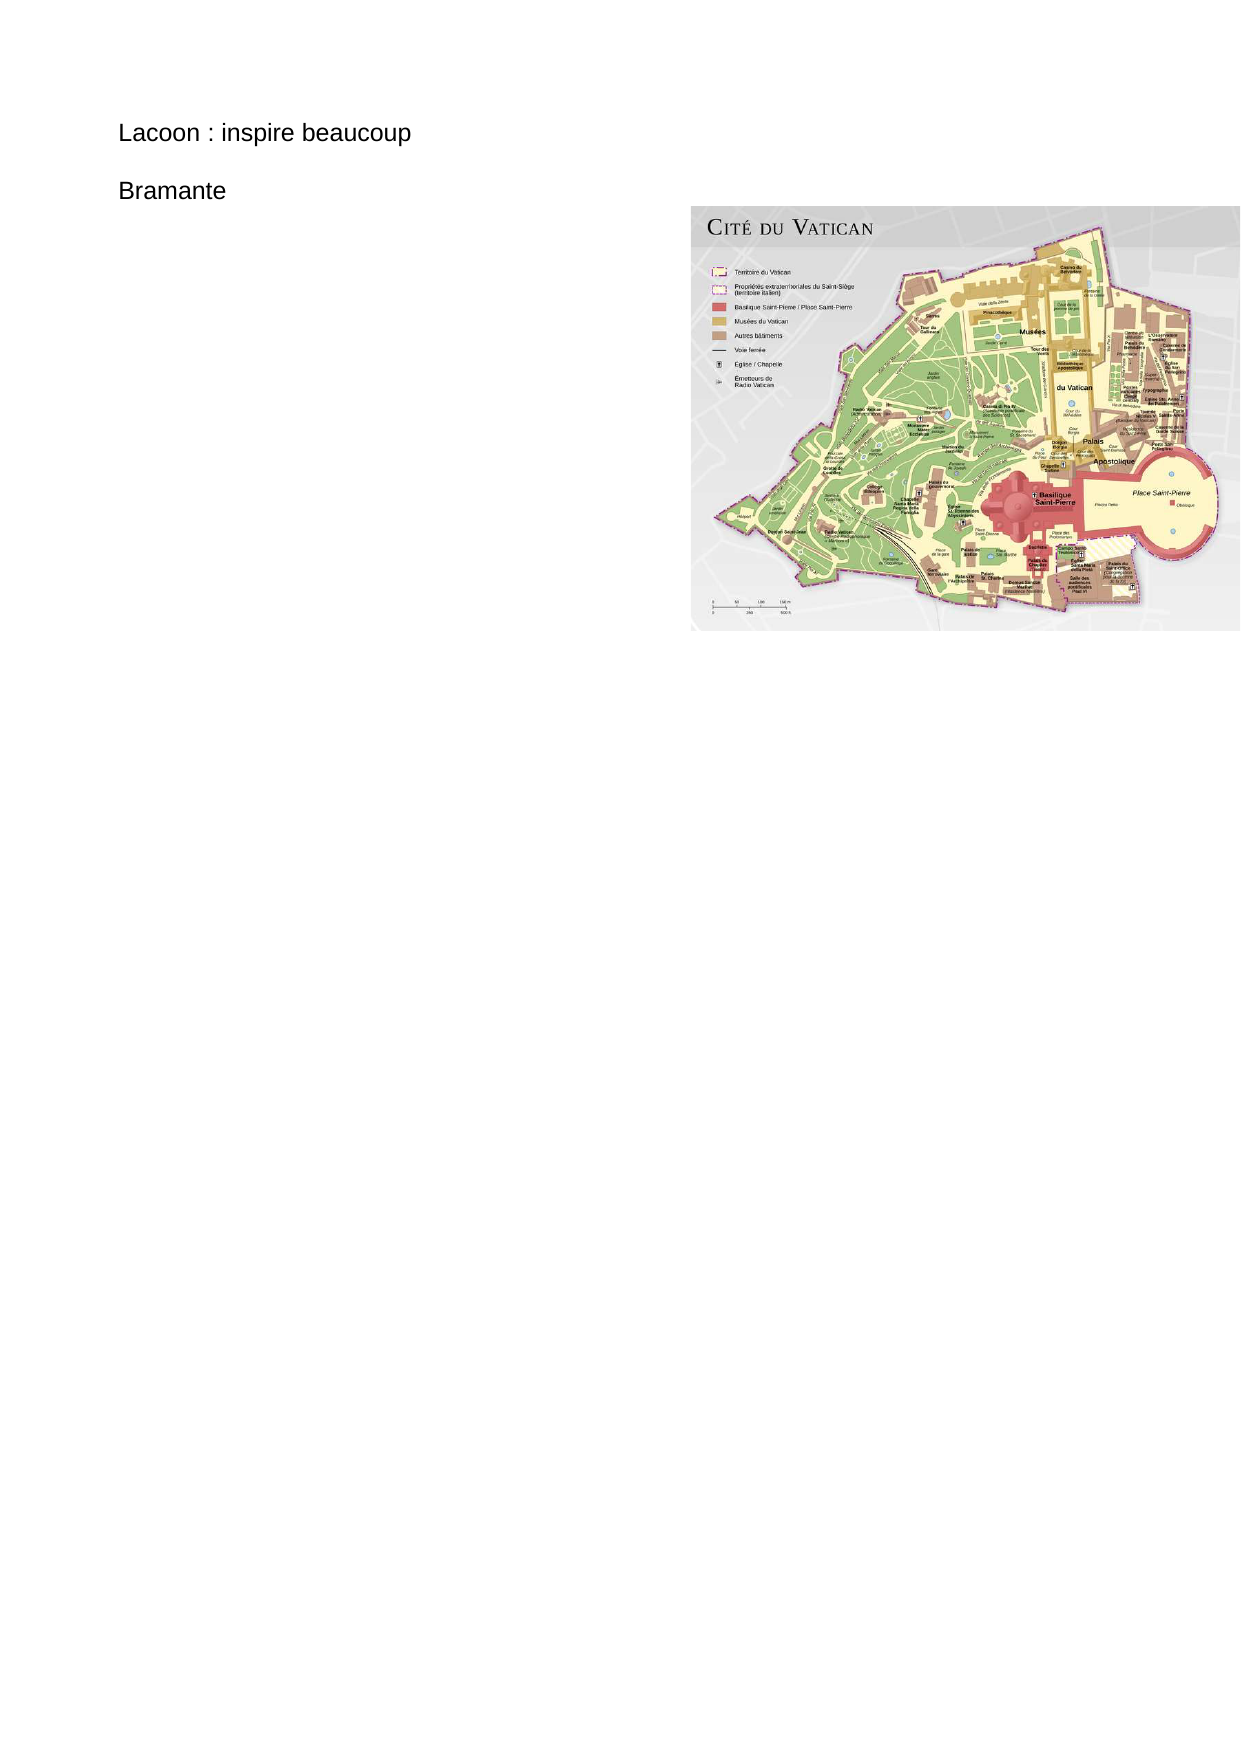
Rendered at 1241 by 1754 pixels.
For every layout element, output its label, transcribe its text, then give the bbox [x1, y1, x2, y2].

picture [690, 206, 1241, 631]
text Lacoon : inspire beaucoup [118, 118, 1122, 147]
text Bramante [118, 176, 1122, 204]
